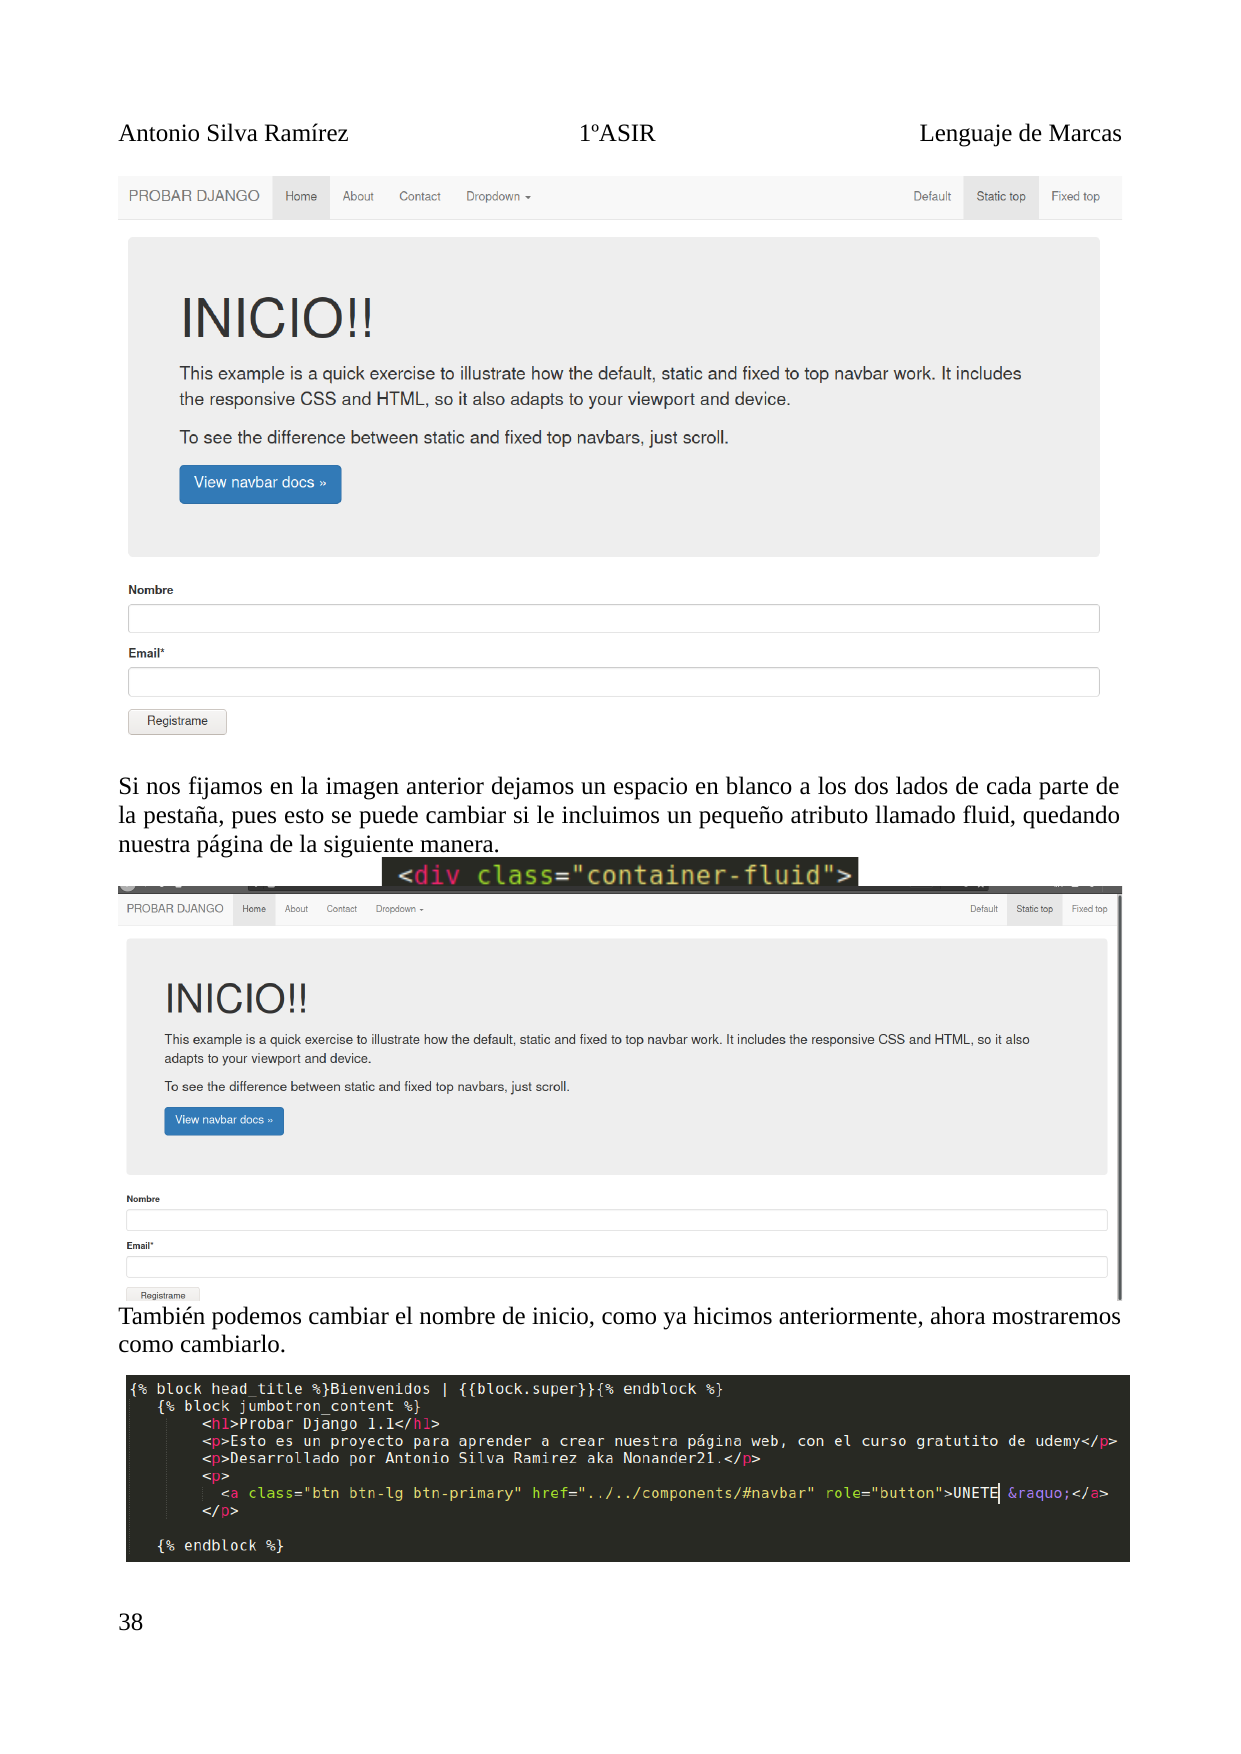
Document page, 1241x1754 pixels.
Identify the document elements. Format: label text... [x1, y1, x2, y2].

picture [118, 857, 1123, 1301]
text También podemos cambiar el nombre de inicio, como ya hicimos anteriormente, ahora mostraremos como cambiarlo. [118, 1301, 1122, 1358]
picture [126, 1375, 1130, 1562]
picture [118, 176, 1123, 743]
text Si nos fijamos en la imagen anterior dejamos un espacio en blanco a los dos lados de cada parte de la pestaña, pues esto se puede cambiar si le incluimos un pequeño atributo llamado fluid, quedando nuestra página de la siguiente manera. [118, 771, 1122, 857]
